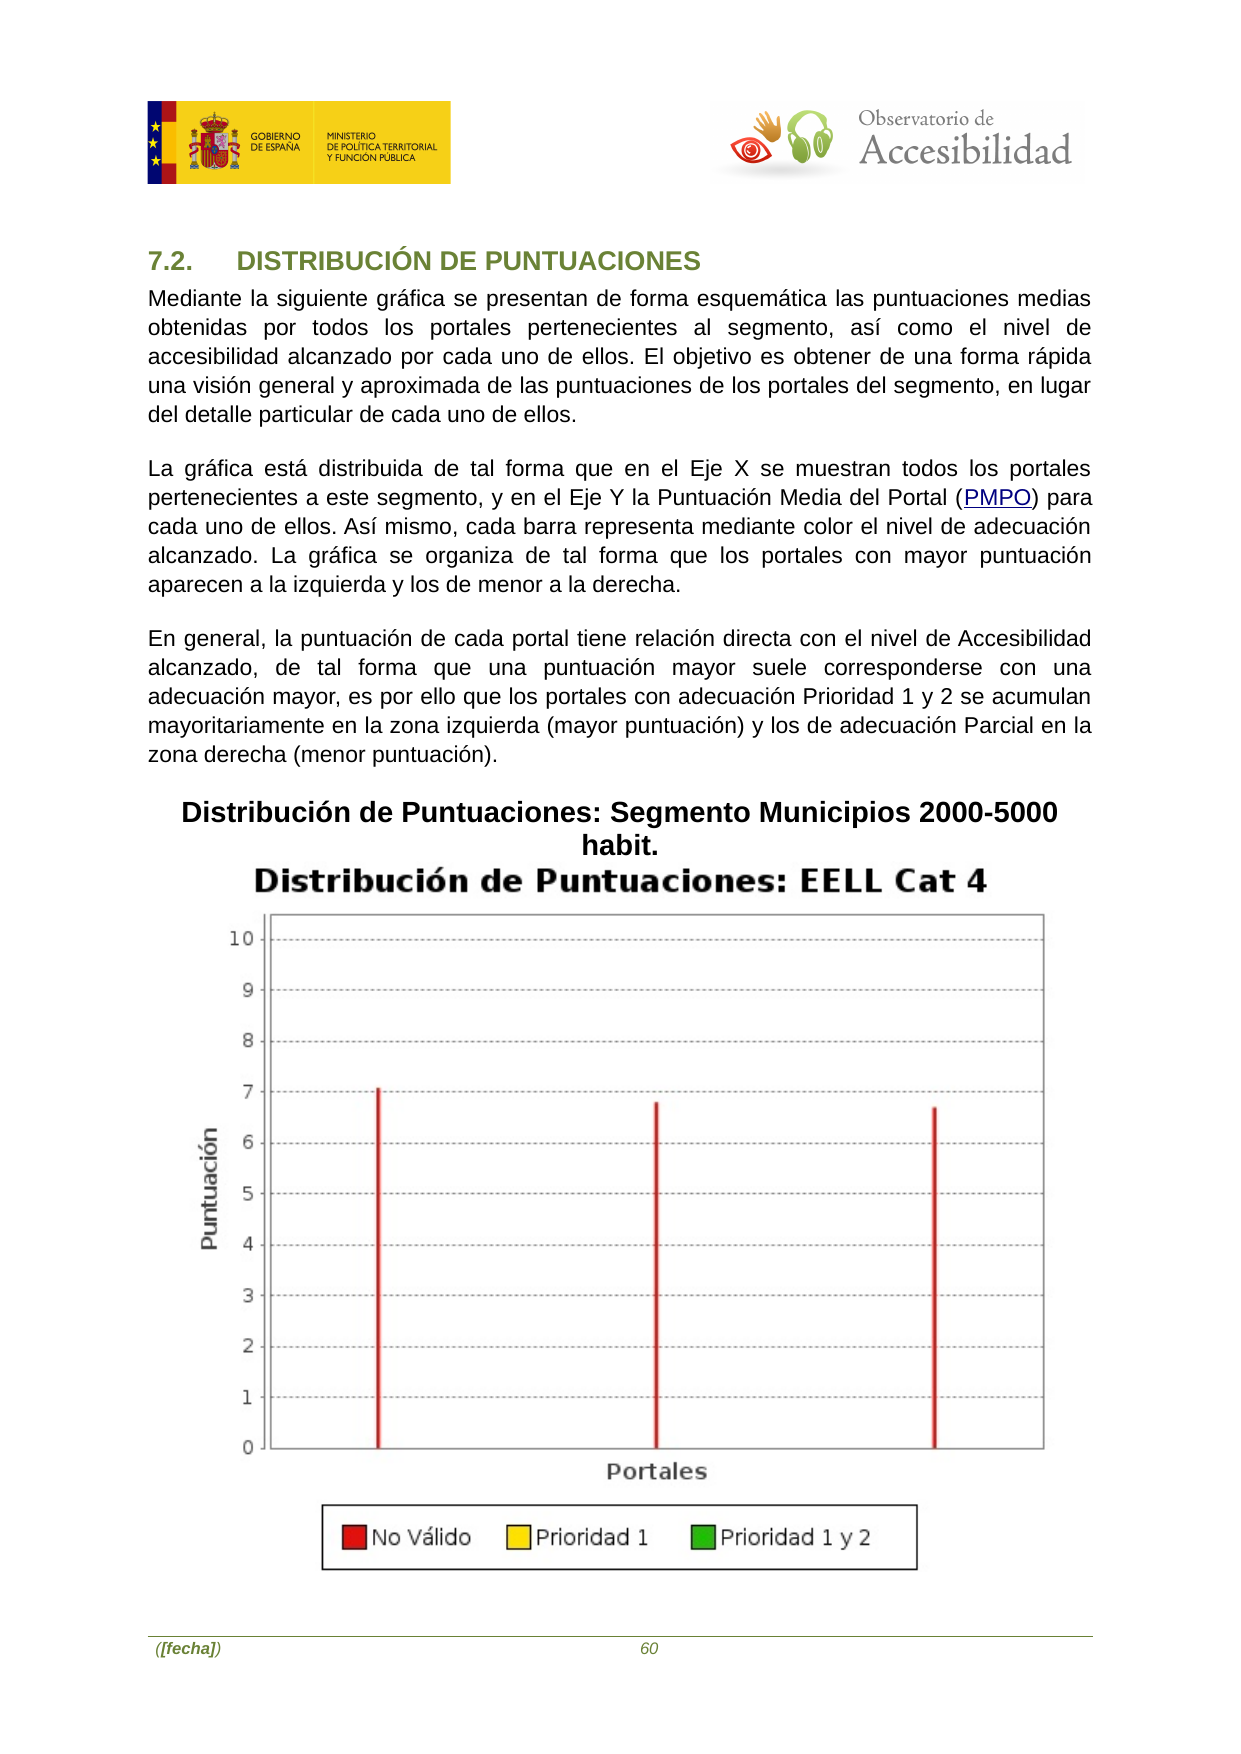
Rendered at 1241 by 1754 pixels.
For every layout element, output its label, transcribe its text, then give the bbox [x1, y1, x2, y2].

text La gráfica está distribuida de tal forma que en el Eje X se muestran todos los portales pertenecientes a este segmento, y en el Eje Y la Puntuación Media del Portal (PMPO) para cada uno de ellos. Así mismo, cada barra representa mediante color el nivel de adecuación alcanzado. La gráfica se organiza de tal forma que los portales con mayor puntuación aparecen a la izquierda y los de menor a la derecha. [148, 455, 1092, 597]
text En general, la puntuación de cada portal tiene relación directa con el nivel de Accesibilidad alcanzado, de tal forma que una puntuación mayor suele corresponderse con una adecuación mayor, es por ello que los portales con adecuación Prioridad 1 y 2 se acumulan mayoritariamente en la zona izquierda (mayor puntuación) y los de adecuación Parcial en la zona derecha (menor puntuación). [148, 625, 1092, 767]
subtitle Distribución de puntuaciones [148, 245, 1092, 276]
picture [710, 101, 1086, 184]
picture [178, 861, 1062, 1572]
picture [147, 101, 451, 184]
text Distribución de Puntuaciones: Segmento Municipios 2000-5000 habit. [148, 795, 1092, 862]
text Mediante la siguiente gráfica se presentan de forma esquemática las puntuaciones medias obtenidas por todos los portales pertenecientes al segmento, así como el nivel de accesibilidad alcanzado por cada uno de ellos. El objetivo es obtener de una forma rápida una visión general y aproximada de las puntuaciones de los portales del segmento, en lugar del detalle particular de cada uno de ellos. [148, 285, 1092, 427]
